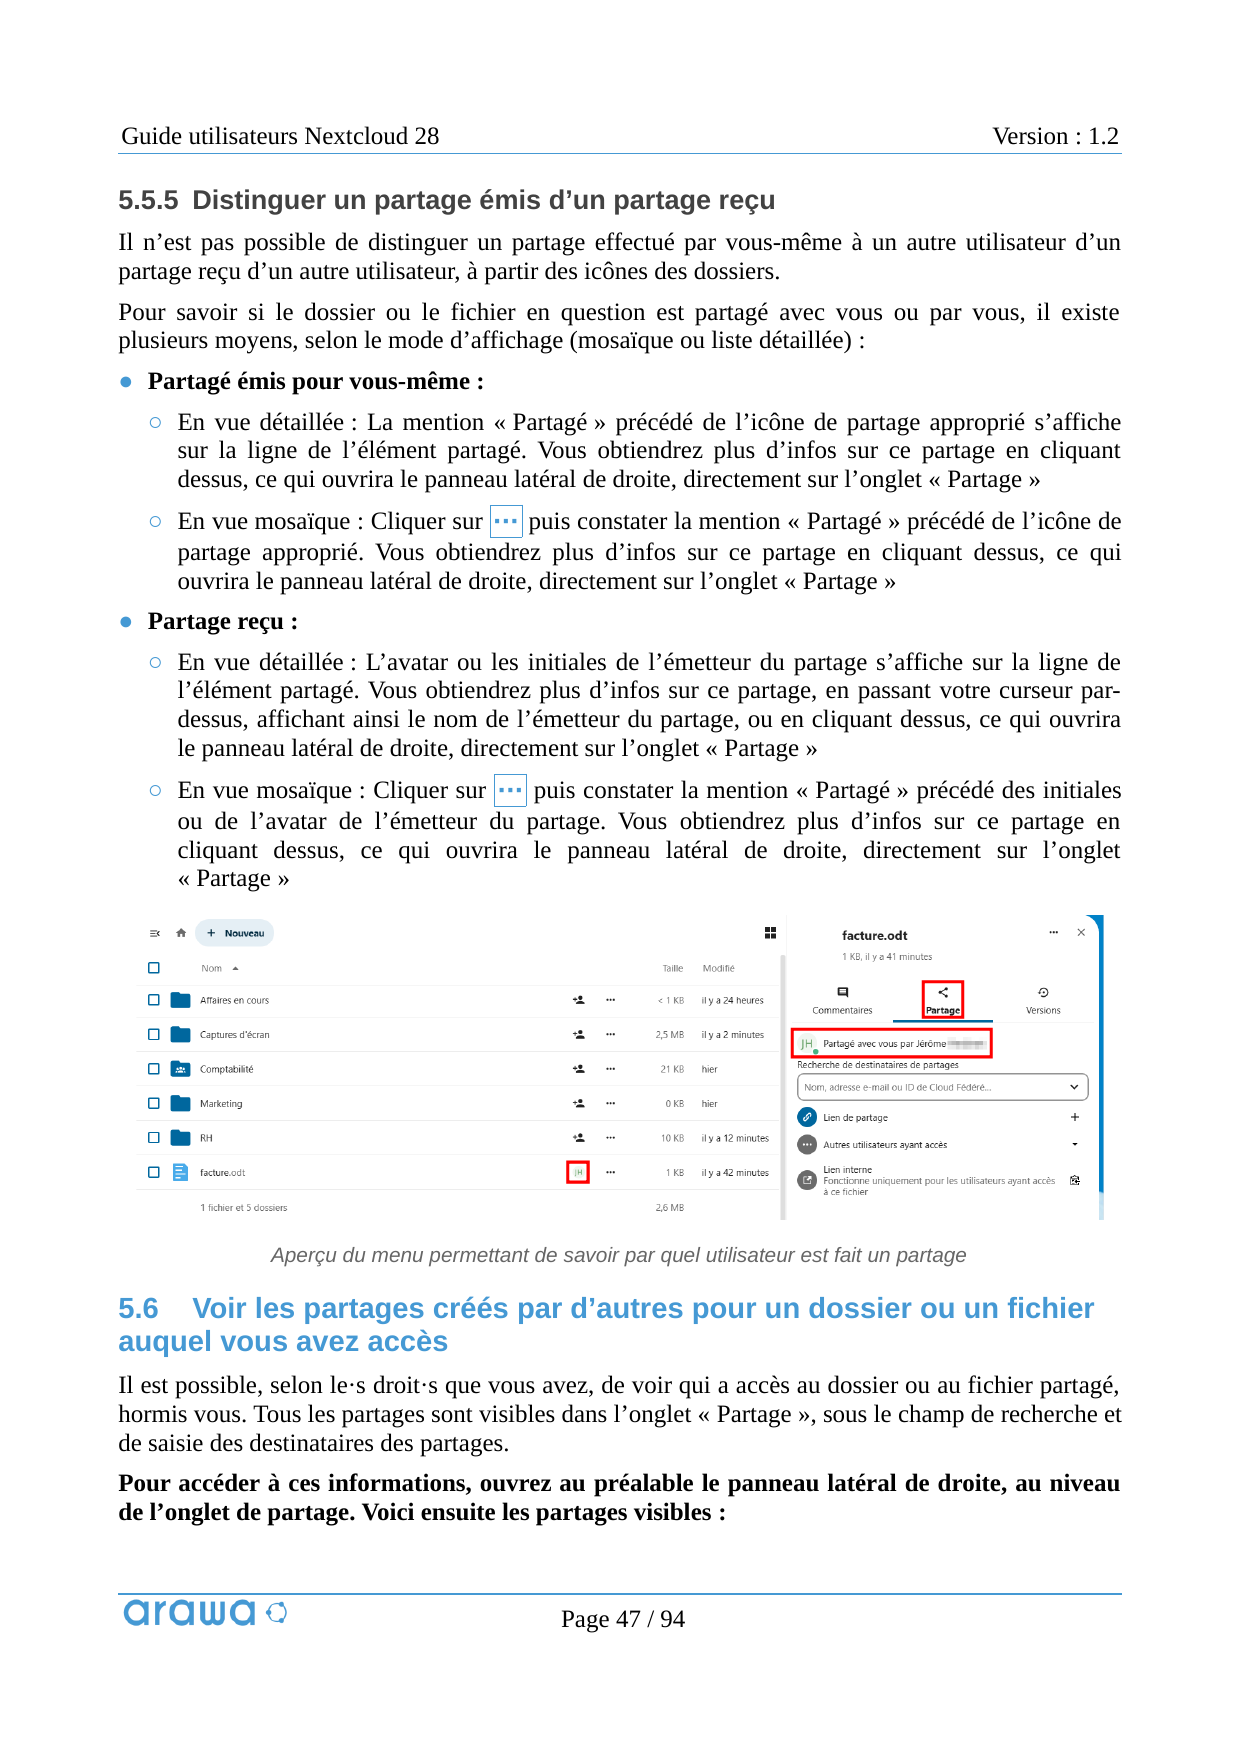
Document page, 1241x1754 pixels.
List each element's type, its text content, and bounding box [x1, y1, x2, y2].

list Partagé émis pour vous-même : [118, 366, 1122, 395]
list En vue détaillée : L’avatar ou les initiales de l’émetteur du partage s’affiche sur la ligne de l’élément partagé. Vous obtiendrez plus d’infos sur ce partage, en passant votre curseur par-dessus, affichant ainsi le nom de l’émetteur du partage, ou en cliquant dessus, ce qui ouvrira le panneau latéral de droite, directement sur l’onglet « Partage » [148, 647, 1122, 762]
list En vue détaillée : La mention « Partagé » précédé de l’icône de partage approprié s’affiche sur la ligne de l’élément partagé. Vous obtiendrez plus d’infos sur ce partage en cliquant dessus, ce qui ouvrira le panneau latéral de droite, directement sur l’onglet « Partage » [148, 407, 1122, 493]
picture [121, 1597, 290, 1628]
subtitle Distinguer un partage émis d’un partage reçu [118, 184, 1122, 215]
text Aperçu du menu permettant de savoir par quel utilisateur est fait un partage [118, 1243, 1122, 1267]
list En vue mosaïque : Cliquer sur ⋅⋅⋅ puis constater la mention « Partagé » précédé des initiales ou de l’avatar de l’émetteur du partage. Vous obtiendrez plus d’infos sur ce partage en cliquant dessus, ce qui ouvrira le panneau latéral de droite, directement sur l’onglet « Partage » [148, 773, 1122, 892]
text Pour accéder à ces informations, ouvrez au préalable le panneau latéral de droite, au niveau de l’onglet de partage. Voici ensuite les partages visibles : [118, 1468, 1122, 1526]
list Partage reçu : [118, 606, 1122, 635]
text Il est possible, selon le·s droit·s que vous avez, de voir qui a accès au dossier ou au fichier partagé, hormis vous. Tous les partages sont visibles dans l’onglet « Partage », sous le champ de recherche et de saisie des destinataires des partages. [118, 1370, 1122, 1457]
picture [136, 915, 1104, 1220]
subtitle Voir les partages créés par d’autres pour un dossier ou un fichier auquel vous avez accès [118, 1291, 1122, 1358]
text Il n’est pas possible de distinguer un partage effectué par vous-même à un autre utilisateur d’un partage reçu d’un autre utilisateur, à partir des icônes des dossiers. [118, 227, 1122, 285]
list En vue mosaïque : Cliquer sur ⋅⋅⋅ puis constater la mention « Partagé » précédé de l’icône de partage approprié. Vous obtiendrez plus d’infos sur ce partage en cliquant dessus, ce qui ouvrira le panneau latéral de droite, directement sur l’onglet « Partage » [148, 504, 1122, 594]
text Pour savoir si le dossier ou le fichier en question est partagé avec vous ou par vous, il existe plusieurs moyens, selon le mode d’affichage (mosaïque ou liste détaillée) : [118, 297, 1122, 354]
